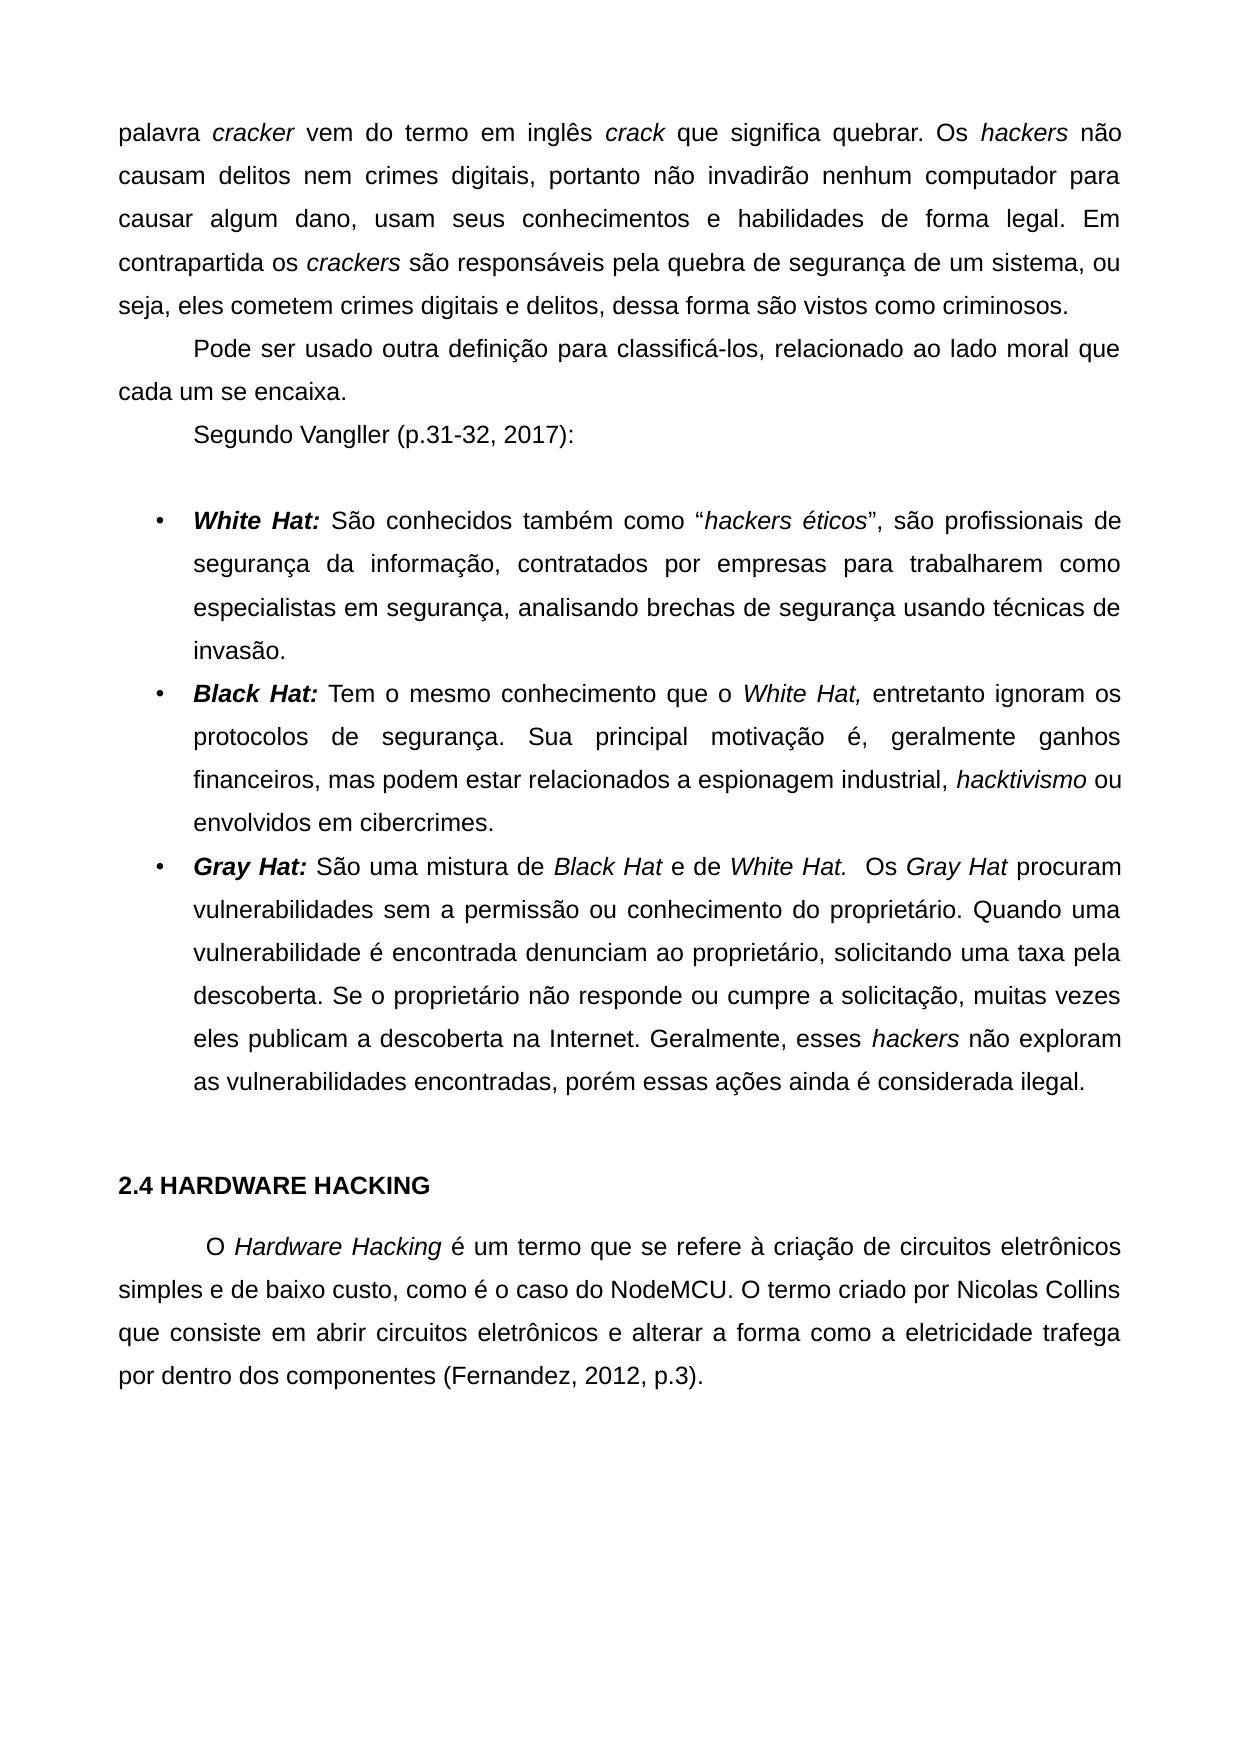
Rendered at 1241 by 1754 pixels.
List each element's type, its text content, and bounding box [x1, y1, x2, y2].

text Segundo Vangller (p.31-32, 2017): [118, 420, 1122, 449]
subtitle 2.4 HARDWARE HACKING [118, 1171, 1122, 1200]
list White Hat: São conhecidos também como “hackers éticos”, são profissionais de segurança da informação, contratados por empresas para trabalharem como especialistas em segurança, analisando brechas de segurança usando técnicas de invasão. [156, 506, 1122, 664]
text O Hardware Hacking é um termo que se refere à criação de circuitos eletrônicos simples e de baixo custo, como é o caso do NodeMCU. O termo criado por Nicolas Collins que consiste em abrir circuitos eletrônicos e alterar a forma como a eletricidade trafega por dentro dos componentes (Fernandez, 2012, p.3). [118, 1232, 1122, 1390]
text palavra cracker vem do termo em inglês crack que significa quebrar. Os hackers não causam delitos nem crimes digitais, portanto não invadirão nenhum computador para causar algum dano, usam seus conhecimentos e habilidades de forma legal. Em contrapartida os crackers são responsáveis pela quebra de segurança de um sistema, ou seja, eles cometem crimes digitais e delitos, dessa forma são vistos como criminosos. [118, 118, 1122, 319]
list Gray Hat: São uma mistura de Black Hat e de White Hat. Os Gray Hat procuram vulnerabilidades sem a permissão ou conhecimento do proprietário. Quando uma vulnerabilidade é encontrada denunciam ao proprietário, solicitando uma taxa pela descoberta. Se o proprietário não responde ou cumpre a solicitação, muitas vezes eles publicam a descoberta na Internet. Geralmente, esses hackers não exploram as vulnerabilidades encontradas, porém essas ações ainda é considerada ilegal. [156, 851, 1122, 1096]
text Pode ser usado outra definição para classificá-los, relacionado ao lado moral que cada um se encaixa. [118, 334, 1122, 406]
list Black Hat: Tem o mesmo conhecimento que o White Hat, entretanto ignoram os protocolos de segurança. Sua principal motivação é, geralmente ganhos financeiros, mas podem estar relacionados a espionagem industrial, hacktivismo ou envolvidos em cibercrimes. [156, 679, 1122, 837]
